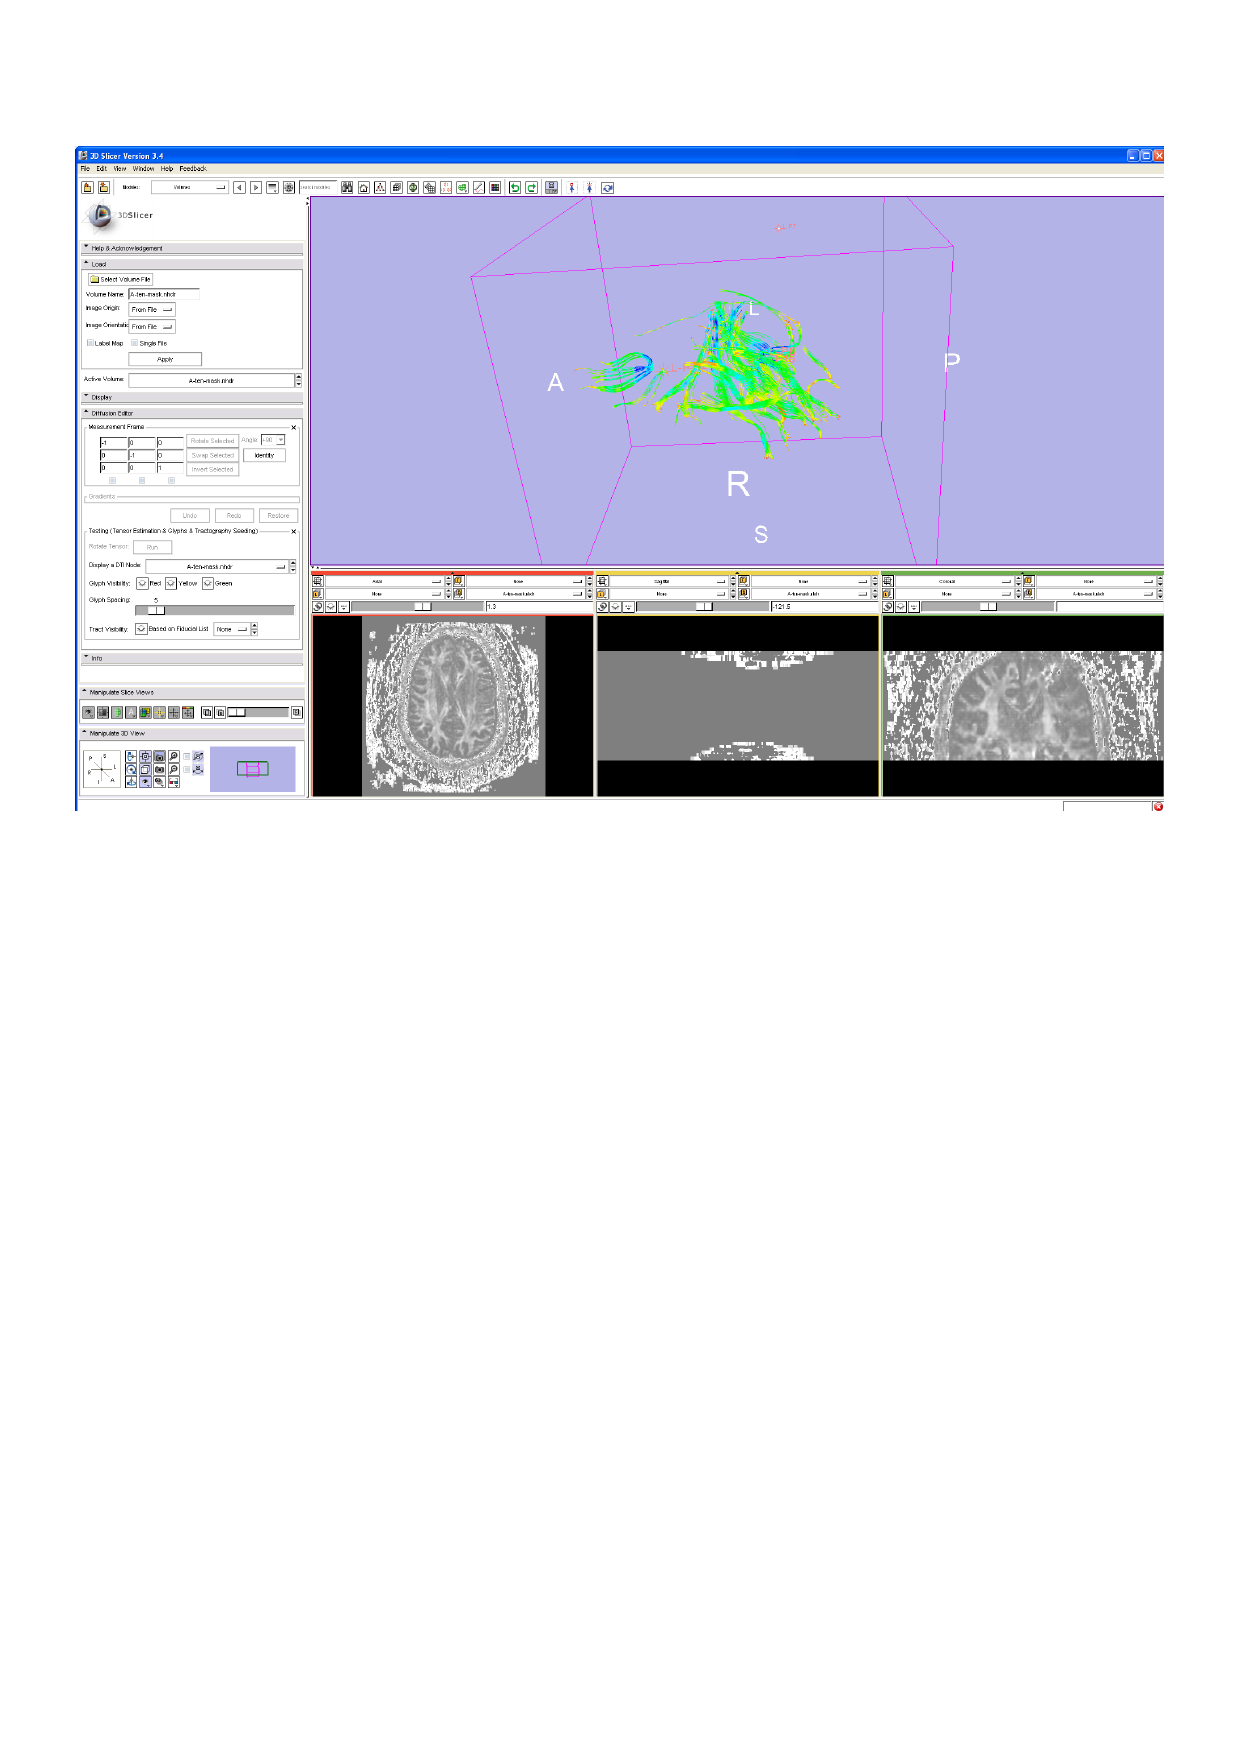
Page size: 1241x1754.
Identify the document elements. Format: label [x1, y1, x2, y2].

picture [75, 146, 1164, 811]
